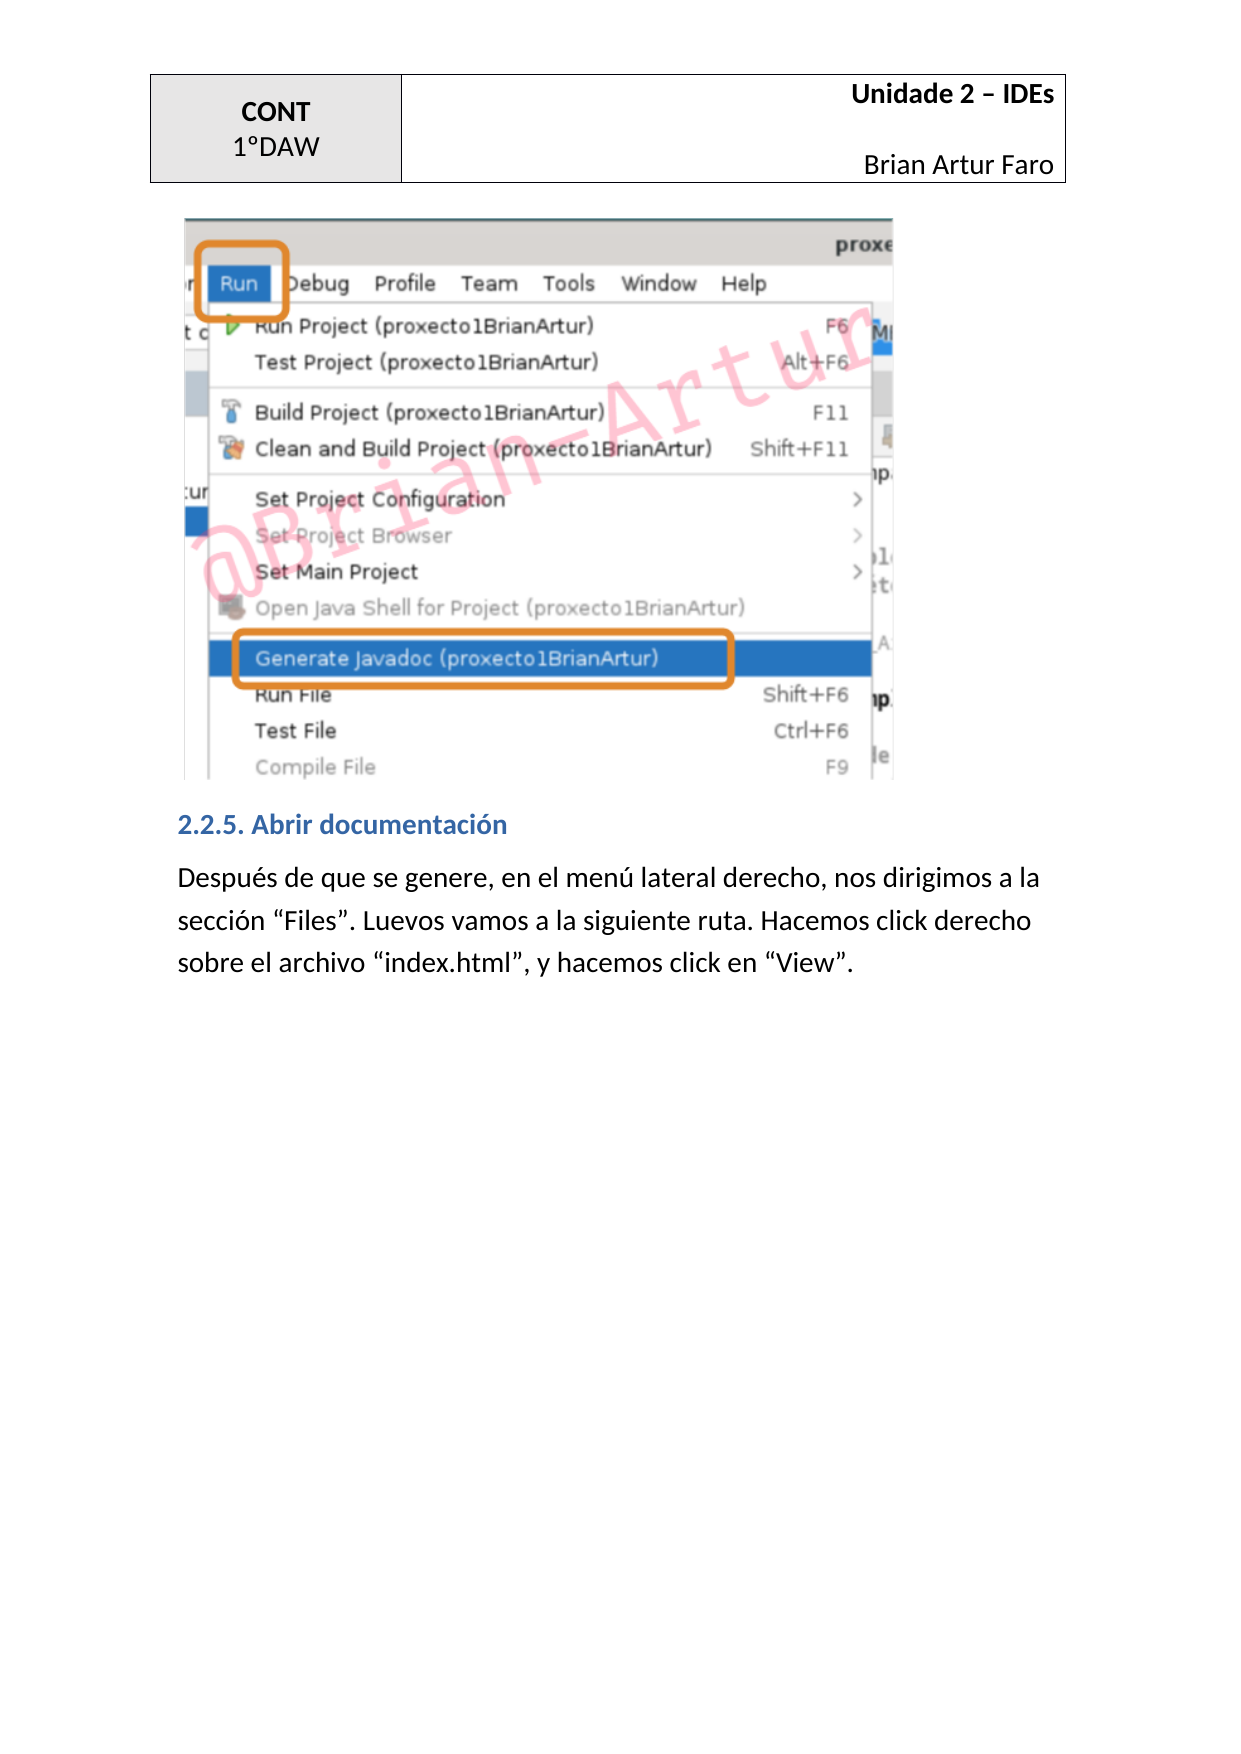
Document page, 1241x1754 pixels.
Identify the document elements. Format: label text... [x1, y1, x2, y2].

picture [177, 218, 902, 780]
text Después de que se genere, en el menú lateral derecho, nos dirigimos a la sección “Files”. Luevos vamos a la siguiente ruta. Hacemos click derecho sobre el archivo “index.html”, y hacemos click en “View”. [177, 859, 1063, 980]
text 2.2.5. Abrir documentación [177, 806, 1063, 841]
